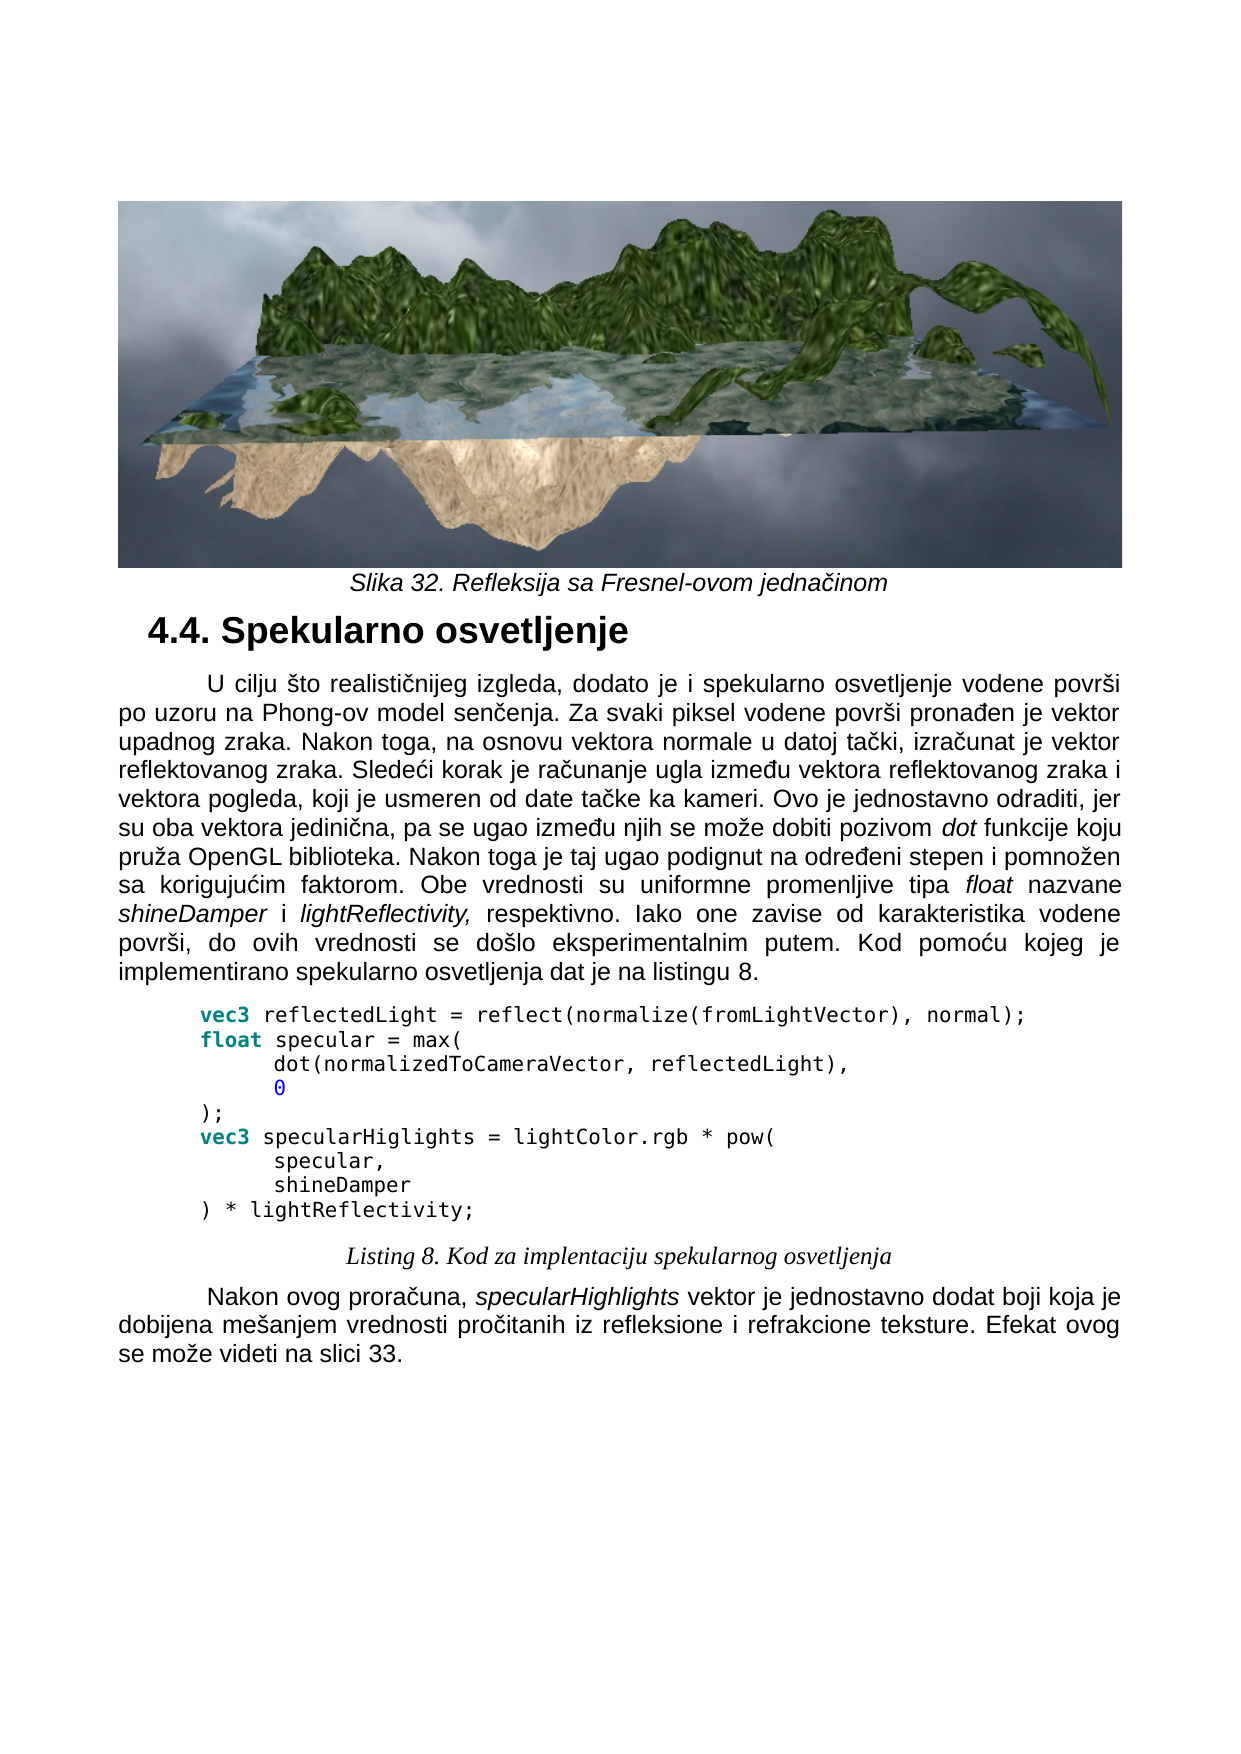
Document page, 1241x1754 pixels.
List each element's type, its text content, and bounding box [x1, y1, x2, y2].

subtitle Spekularno osvetljenje [148, 596, 1122, 651]
text Slika 32. Refleksija sa Fresnel-ovom jednačinom [118, 568, 1122, 596]
subtitle [118, 177, 1122, 201]
list Listing 8. Kod za implentaciju spekularnog osvetljenja [200, 1016, 1041, 1270]
text Nakon ovog proračuna, specularHighlights vektor je jednostavno dodat boji koja je dobijena mešanjem vrednosti pročitanih iz refleksione i refrakcione teksture. Efekat ovog se može videti na slici 33. [118, 997, 1122, 1368]
text U cilju što realističnijeg izgleda, dodato je i spekularno osvetljenje vodene površi po uzoru na Phong-ov model senčenja. Za svaki piksel vodene površi pronađen je vektor upadnog zraka. Nakon toga, na osnovu vektora normale u datoj tački, izračunat je vektor reflektovanog zraka. Sledeći korak je računanje ugla između vektora reflektovanog zraka i vektora pogleda, koji je usmeren od date tačke ka kameri. Ovo je jednostavno odraditi, jer su oba vektora jedinična, pa se ugao između njih se može dobiti pozivom dot funkcije koju pruža OpenGL biblioteka. Nakon toga je taj ugao podignut na određeni stepen i pomnožen sa korigujućim faktorom. Obe vrednosti su uniformne promenljive tipa float nazvane shineDamper i lightReflectivity, respektivno. Iako one zavise od karakteristika vodene površi, do ovih vrednosti se došlo eksperimentalnim putem. Kod pomoću kojeg je implementirano spekularno osvetljenja dat je na listingu 8. [118, 669, 1122, 985]
picture [118, 201, 1123, 568]
